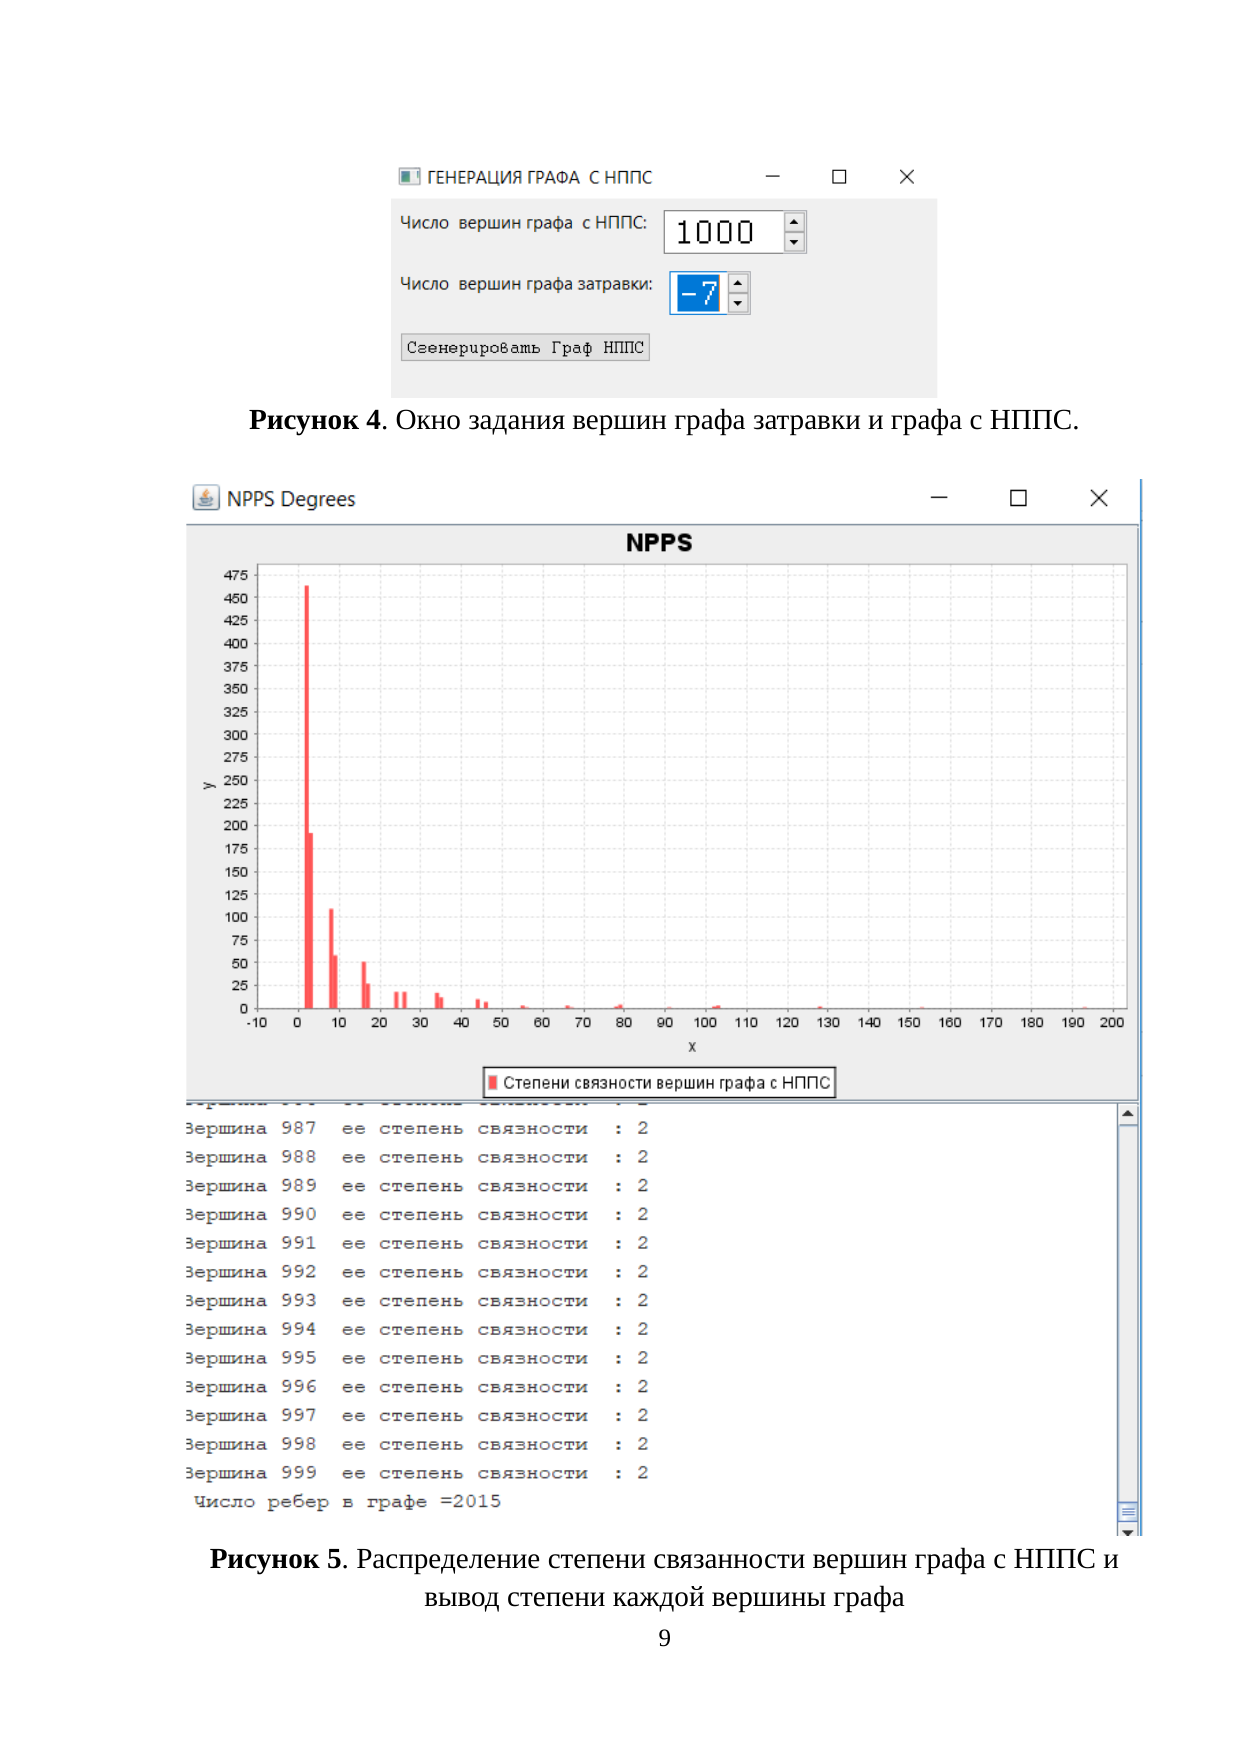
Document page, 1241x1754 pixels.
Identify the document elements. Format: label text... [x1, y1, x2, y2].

text Рисунок 5. Распределение степени связанности вершин графа с НППС и вывод степени каждой вершины графа [177, 1541, 1152, 1613]
picture [391, 156, 938, 398]
picture [186, 479, 1143, 1536]
text Рисунок 4. Окно задания вершин графа затравки и графа с НППС. [177, 402, 1152, 436]
